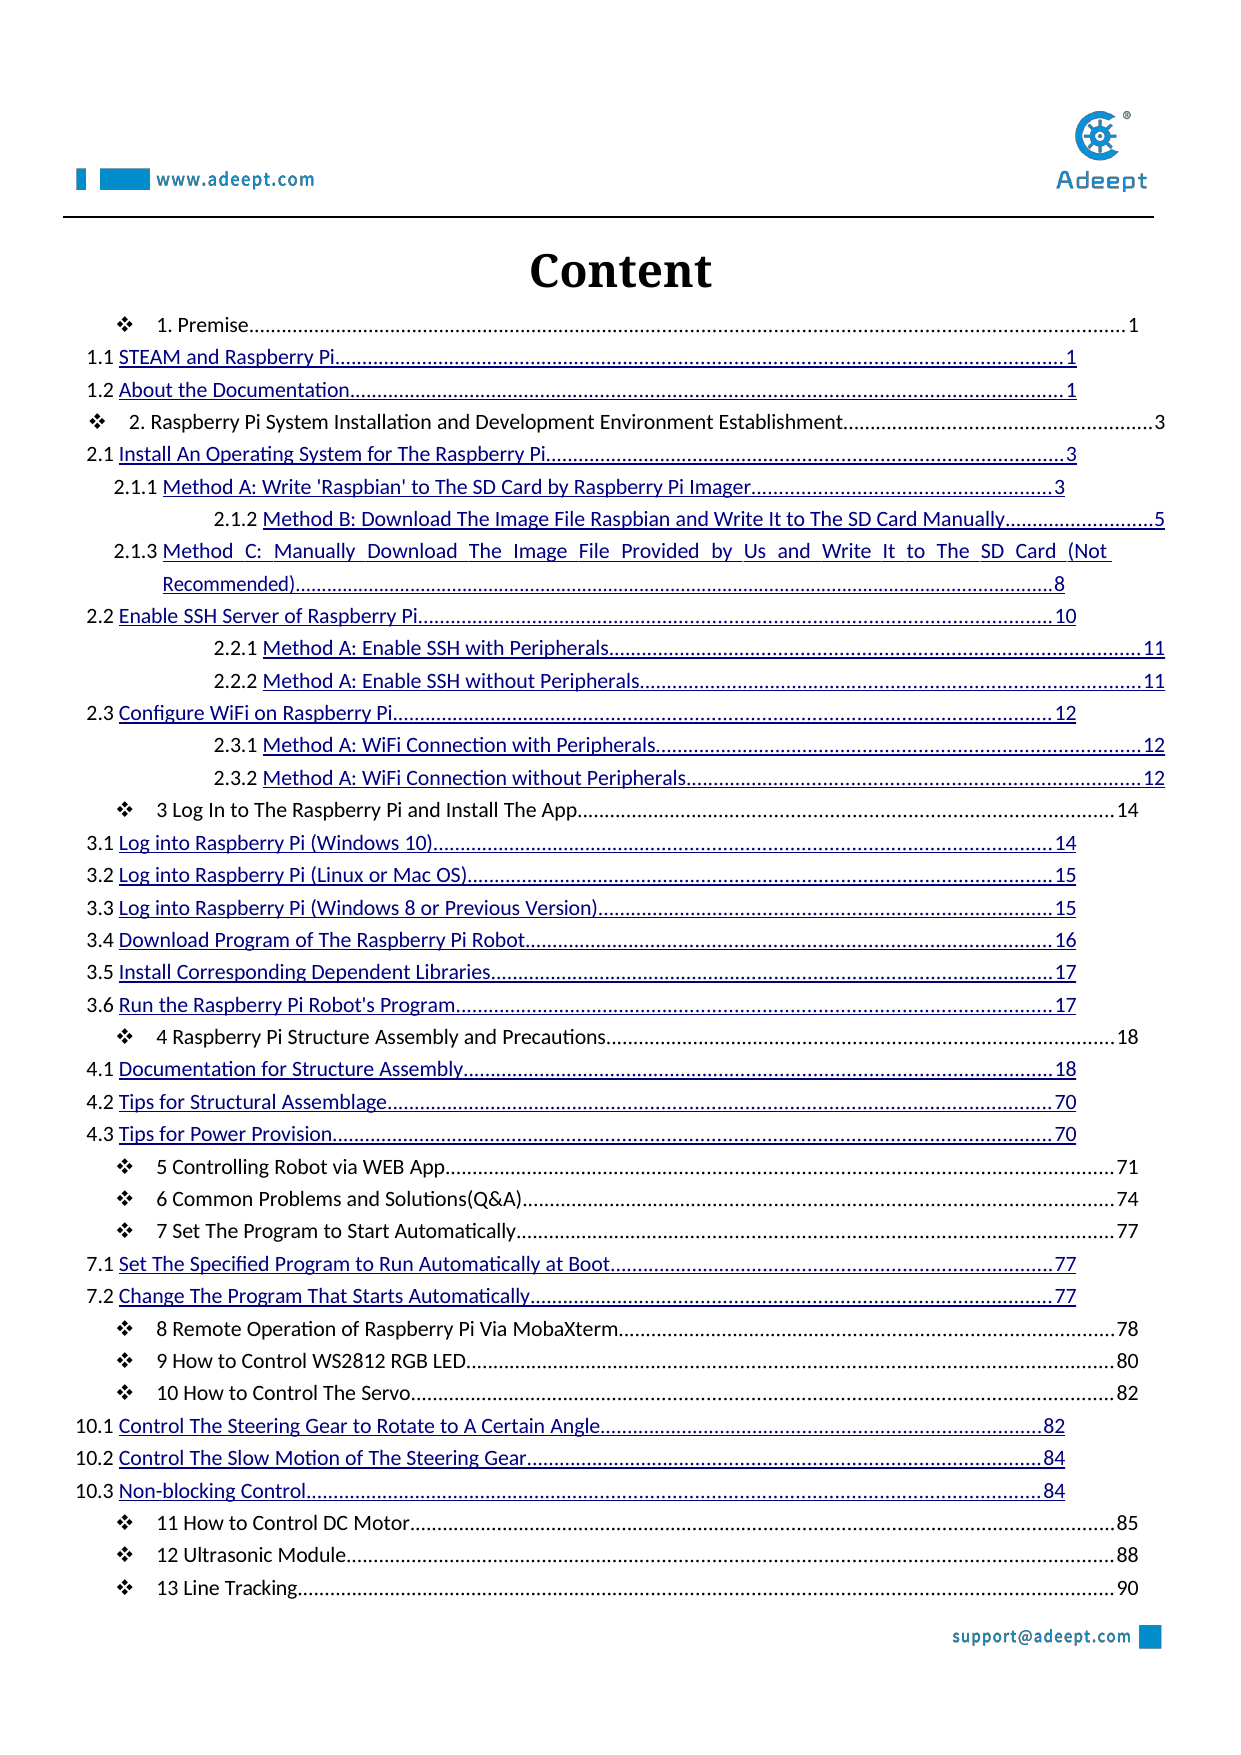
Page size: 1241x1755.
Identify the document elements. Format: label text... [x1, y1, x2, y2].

list Run the Raspberry Pi Robot's Program 17 [86, 991, 1182, 1017]
list 8 Remote Operation of Raspberry Pi Via MobaXterm 78 [75, 1315, 1178, 1341]
list Set The Specified Program to Run Automatically at Boot 77 [86, 1250, 1182, 1277]
list Change The Program That Starts Automatically 77 [86, 1282, 1182, 1309]
list Download Program of The Raspberry Pi Robot 16 [86, 926, 1182, 953]
list 2. Raspberry Pi System Installation and Development Environment Establishment 3 [87, 408, 1182, 435]
list 7 Set The Program to Start Automatically 77 [75, 1218, 1178, 1244]
list 6 Common Problems and Solutions(Q&A) 74 [75, 1185, 1178, 1212]
list STEAM and Raspberry Pi 1 [86, 343, 1182, 370]
list Install Corresponding Dependent Libraries 17 [86, 958, 1182, 985]
list About the Documentation 1 [86, 376, 1182, 402]
list 12 Ultrasonic Module 88 [75, 1542, 1178, 1568]
list Tips for Power Provision 70 [86, 1120, 1182, 1147]
list 4 Raspberry Pi Structure Assembly and Precautions 18 [75, 1023, 1178, 1050]
list 10 How to Control The Servo 82 [75, 1379, 1178, 1406]
text Content [62, 244, 1179, 298]
list Method A: Enable SSH with Peripherals 11 [213, 634, 1182, 661]
list Method A: WiFi Connection without Peripherals 12 [213, 764, 1182, 791]
list Method C: Manually Download The Image File Provided by Us and Write It to The SD Card (Not Recommended) 8 [113, 538, 1170, 597]
list Non-blocking Control 84 [75, 1477, 1182, 1503]
list Method A: WiFi Connection with Peripherals 12 [213, 732, 1182, 758]
list Method B: Download The Image File Raspbian and Write It to The SD Card Manually 5 [213, 505, 1182, 532]
list 11 How to Control DC Motor 85 [75, 1509, 1178, 1536]
list Log into Raspberry Pi (Windows 10) 14 [86, 829, 1182, 856]
list Control The Slow Motion of The Steering Gear 84 [75, 1444, 1182, 1471]
list Method A: Write 'Raspbian' to The SD Card by Raspberry Pi Imager 3 [113, 473, 1182, 499]
list Control The Steering Gear to Rotate to A Certain Angle 82 [75, 1412, 1182, 1439]
list Documentation for Structure Assembly 18 [86, 1056, 1182, 1082]
list Install An Operating System for The Raspberry Pi 3 [86, 441, 1182, 467]
list 3 Log In to The Raspberry Pi and Install The App 14 [75, 796, 1178, 823]
list 13 Line Tracking 90 [75, 1574, 1178, 1601]
list 1. Premise 1 [75, 311, 1178, 338]
list Log into Raspberry Pi (Linux or Mac OS) 15 [86, 861, 1182, 888]
list 9 How to Control WS2812 RGB LED 80 [75, 1347, 1178, 1374]
list Configure WiFi on Raspberry Pi 12 [86, 699, 1182, 726]
list Enable SSH Server of Raspberry Pi 10 [86, 602, 1182, 629]
list Tips for Structural Assemblage 70 [86, 1088, 1182, 1115]
list 5 Controlling Robot via WEB App 71 [75, 1153, 1178, 1179]
list Log into Raspberry Pi (Windows 8 or Previous Version) 15 [86, 894, 1182, 920]
list Method A: Enable SSH without Peripherals 11 [213, 667, 1182, 693]
